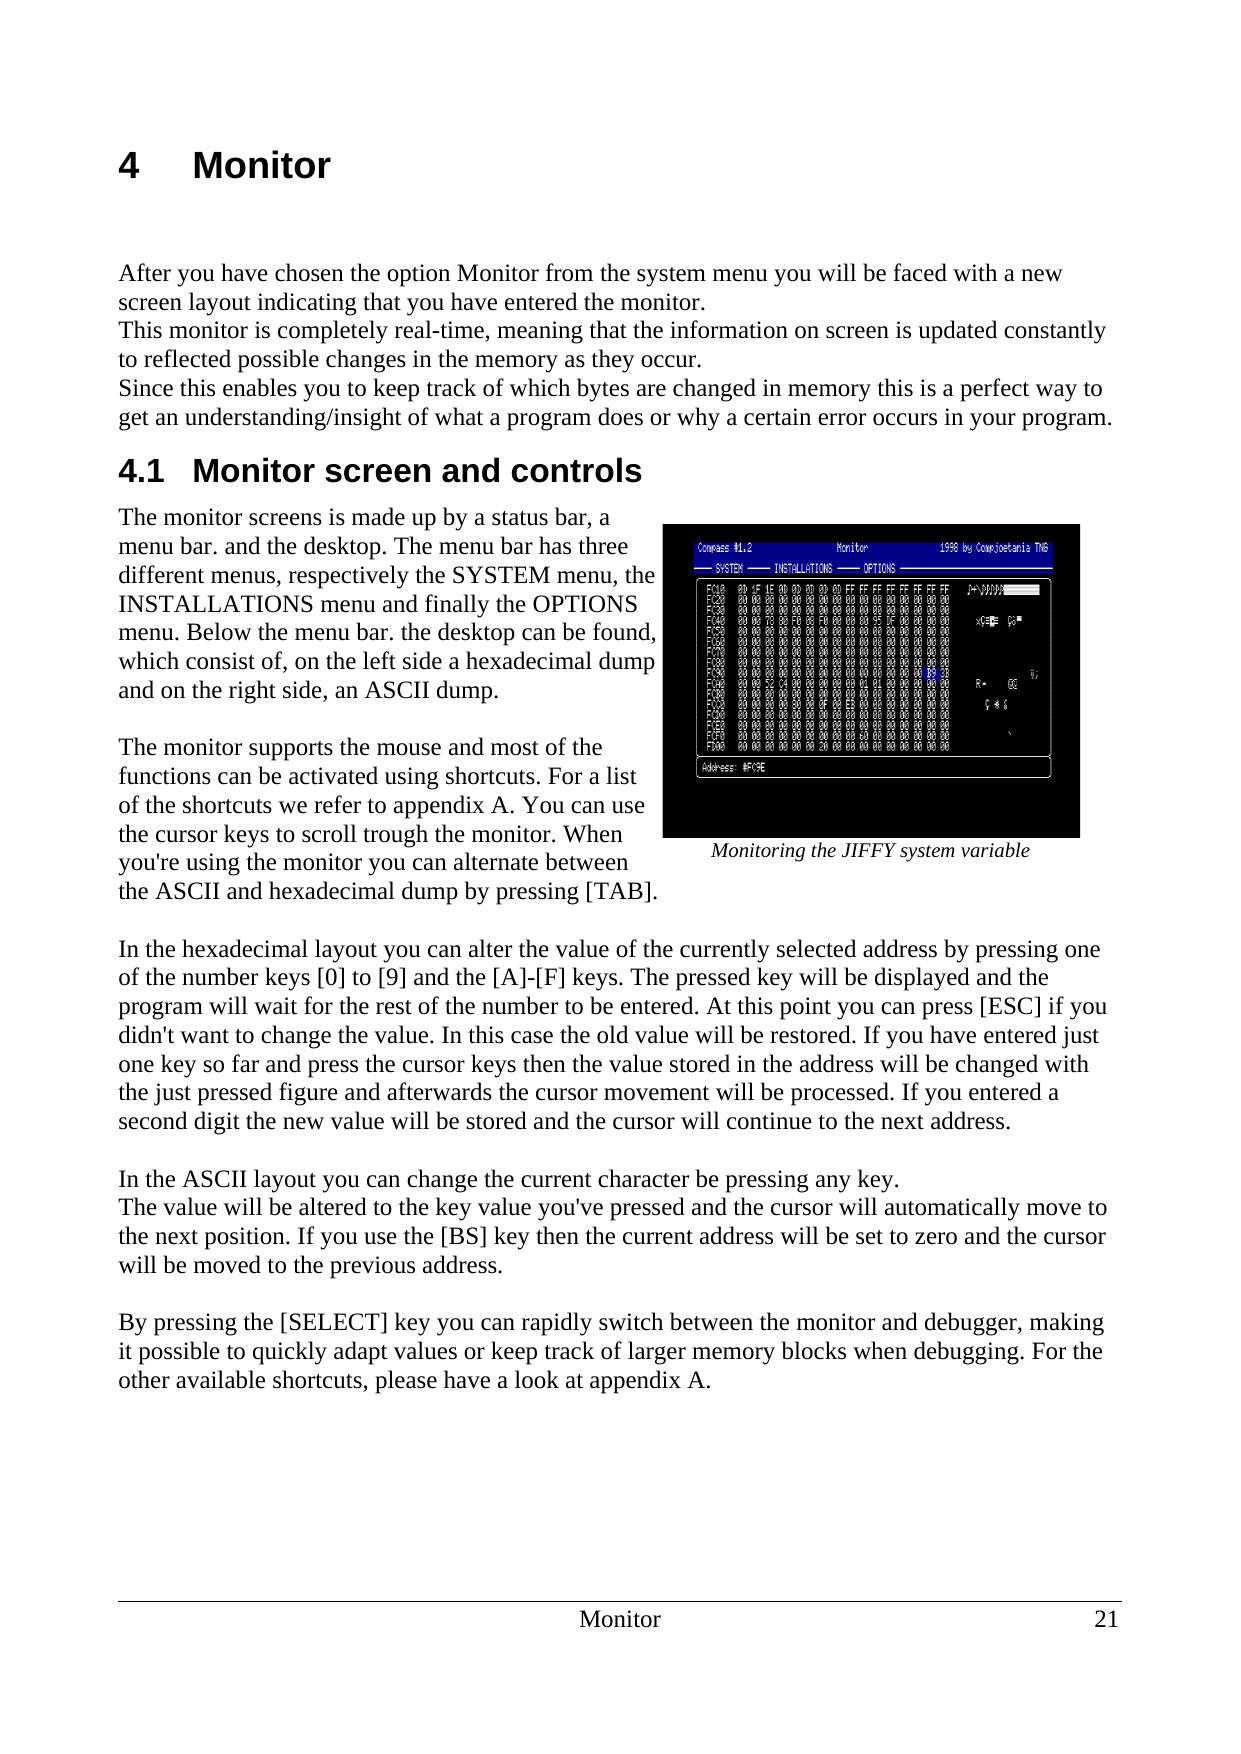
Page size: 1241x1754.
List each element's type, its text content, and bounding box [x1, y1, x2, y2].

subtitle [663, 512, 1080, 524]
text This monitor is completely real-time, meaning that the information on screen is updated constantly to reflected possible changes in the memory as they occur. [118, 316, 1122, 373]
text In the ASCII layout you can change the current character be pressing any key. [118, 1164, 1122, 1192]
subtitle Monitor screen and controls [118, 451, 1122, 490]
text By pressing the [SELECT] key you can rapidly switch between the monitor and debugger, making it possible to quickly adapt values or keep track of larger memory blocks when debugging. For the other available shortcuts, please have a look at appendix A. [118, 1307, 1122, 1394]
text The value will be altered to the key value you've pressed and the cursor will automatically move to the next position. If you use the [BS] key then the current address will be set to zero and the cursor will be moved to the previous address. [118, 1192, 1122, 1279]
picture [662, 524, 1081, 838]
text The monitor screens is made up by a status bar, a menu bar. and the desktop. The menu bar has three different menus, respectively the SYSTEM menu, the INSTALLATIONS menu and finally the OPTIONS menu. Below the menu bar. the desktop can be found, which consist of, on the left side a hexadecimal dump and on the right side, an ASCII dump. [118, 502, 1122, 704]
text Since this enables you to keep track of which bytes are changed in memory this is a perfect way to get an understanding/insight of what a program does or why a certain error occurs in your program. [118, 373, 1122, 431]
text Monitoring the JIFFY system variable [663, 838, 1080, 862]
text The monitor supports the mouse and most of the functions can be activated using shortcuts. For a list of the shortcuts we refer to appendix A. You can use the cursor keys to scroll trough the monitor. When you're using the monitor you can alternate between the ASCII and hexadecimal dump by pressing [TAB]. [118, 732, 1122, 905]
text After you have chosen the option Monitor from the system menu you will be faced with a new screen layout indicating that you have entered the monitor. [118, 258, 1122, 316]
subtitle Monitor [118, 143, 1122, 187]
text In the hexadecimal layout you can alter the value of the currently selected address by pressing one of the number keys [0] to [9] and the [A]-[F] keys. The pressed key will be displayed and the program will wait for the rest of the number to be entered. At this point you can press [ESC] if you didn't want to change the value. In this case the old value will be restored. If you have entered just one key so far and press the cursor keys then the value stored in the address will be changed with the just pressed figure and afterwards the cursor movement will be processed. If you entered a second digit the new value will be stored and the cursor will continue to the next address. [118, 934, 1122, 1135]
